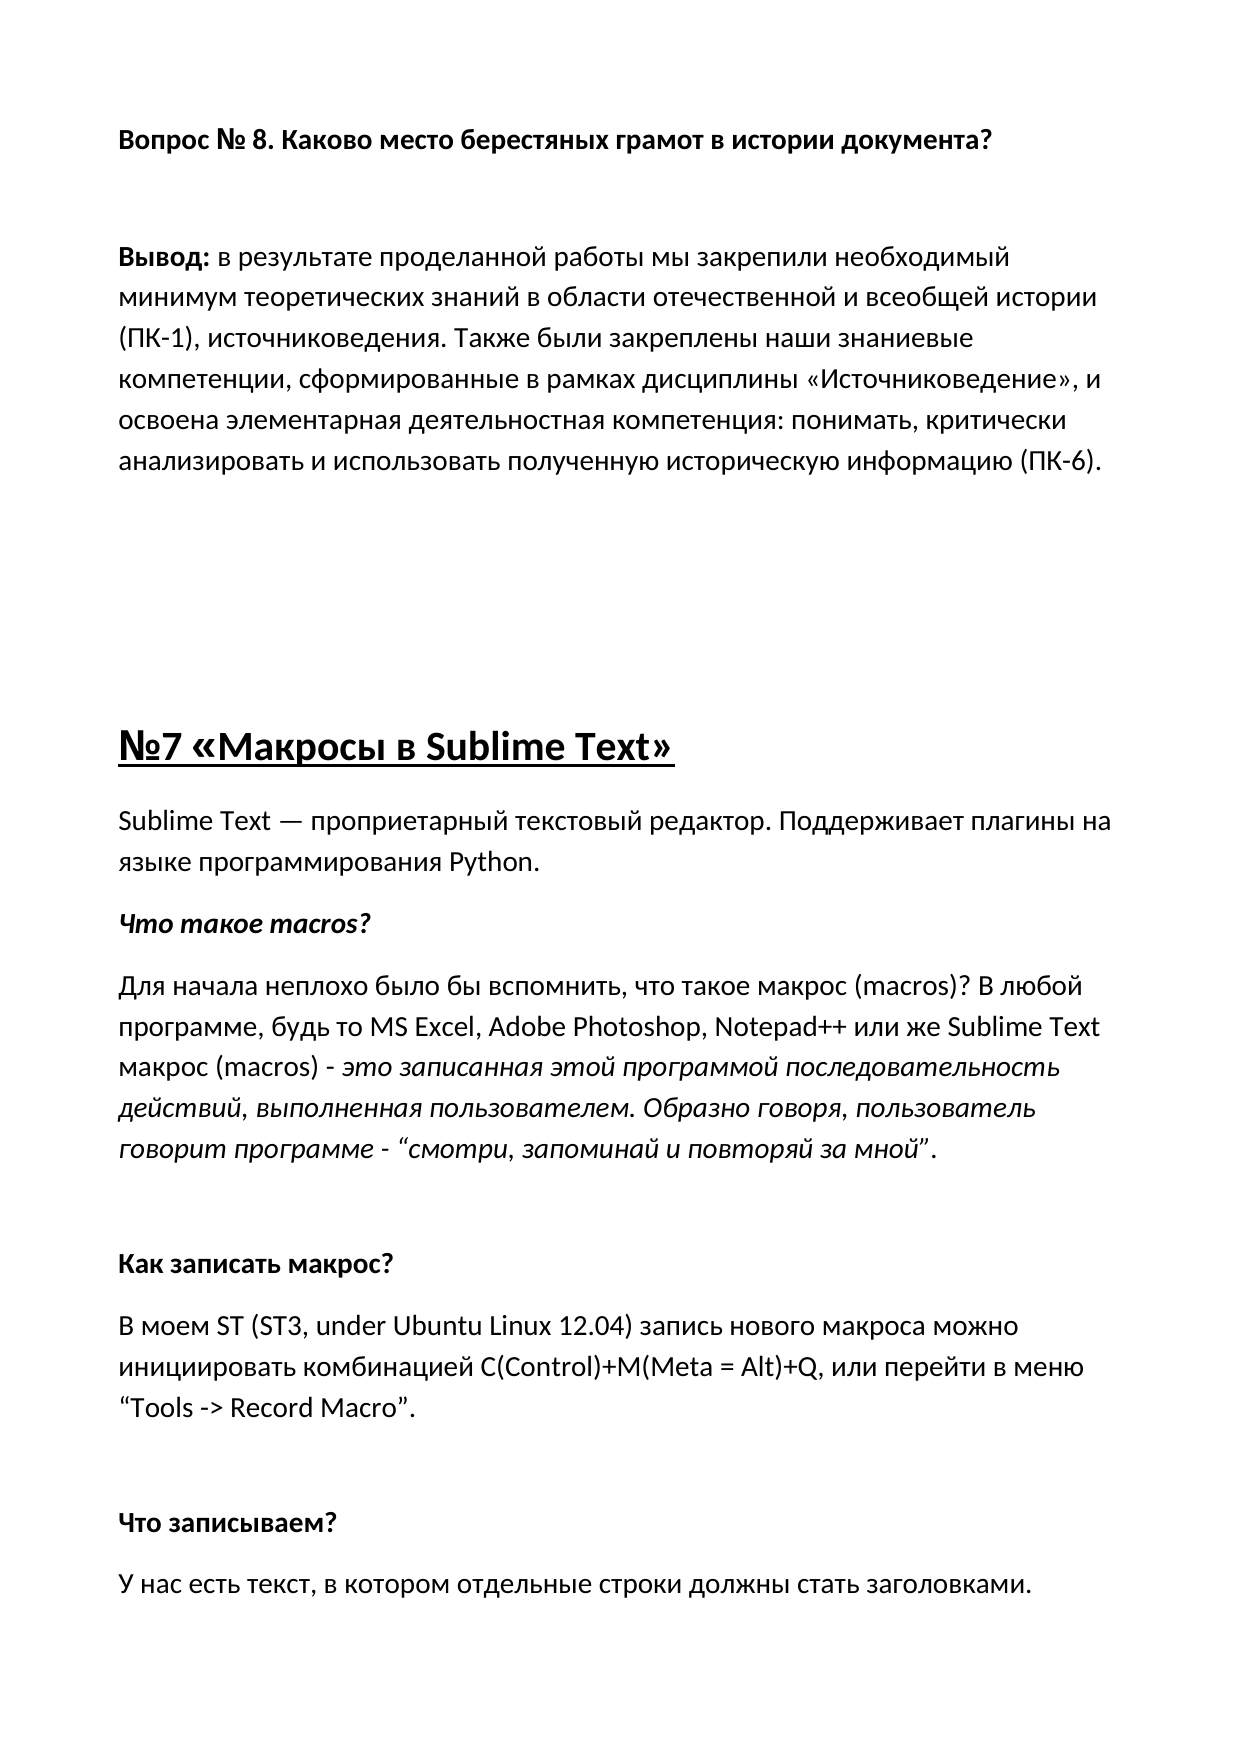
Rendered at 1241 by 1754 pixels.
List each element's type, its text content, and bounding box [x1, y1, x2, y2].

text Для начала неплохо было бы вспомнить, что такое макрос (macros)? В любой программе, будь то MS Excel, Adobe Photoshop, Notepad++ или же Sublime Text макрос (macros) - это записанная этой программой последовательность действий, выполненная пользователем. Образно говоря, пользователь говорит программе - “смотри, запоминай и повторяй за мной”. [118, 967, 1122, 1166]
text №7 «Макросы в Sublime Text» [118, 716, 1122, 773]
text Вопрос № 8. Каково место берестяных грамот в истории документа? [118, 118, 1122, 158]
text В моем ST (ST3, under Ubuntu Linux 12.04) запись нового макроса можно инициировать комбинацией C(Control)+M(Meta = Alt)+Q, или перейти в меню “Tools -> Record Macro”. [118, 1307, 1122, 1424]
text Sublime Text — проприетарный текстовый редактор. Поддерживает плагины на языке программирования Python. [118, 802, 1122, 879]
text Что записываем? [118, 1504, 1122, 1539]
text Как записать макрос? [118, 1245, 1122, 1281]
text Что такое macros? [118, 905, 1122, 941]
text У нас есть текст, в котором отдельные строки должны стать заголовками. [118, 1565, 1122, 1601]
text Вывод: в результате проделанной работы мы закрепили необходимый минимум теоретических знаний в области отечественной и всеобщей истории (ПК-1), источниковедения. Также были закреплены наши знаниевые компетенции, сформированные в рамках дисциплины «Источниковедение», и освоена элементарная деятельностная компетенция: понимать, критически анализировать и использовать полученную историческую информацию (ПК-6). [118, 238, 1122, 478]
